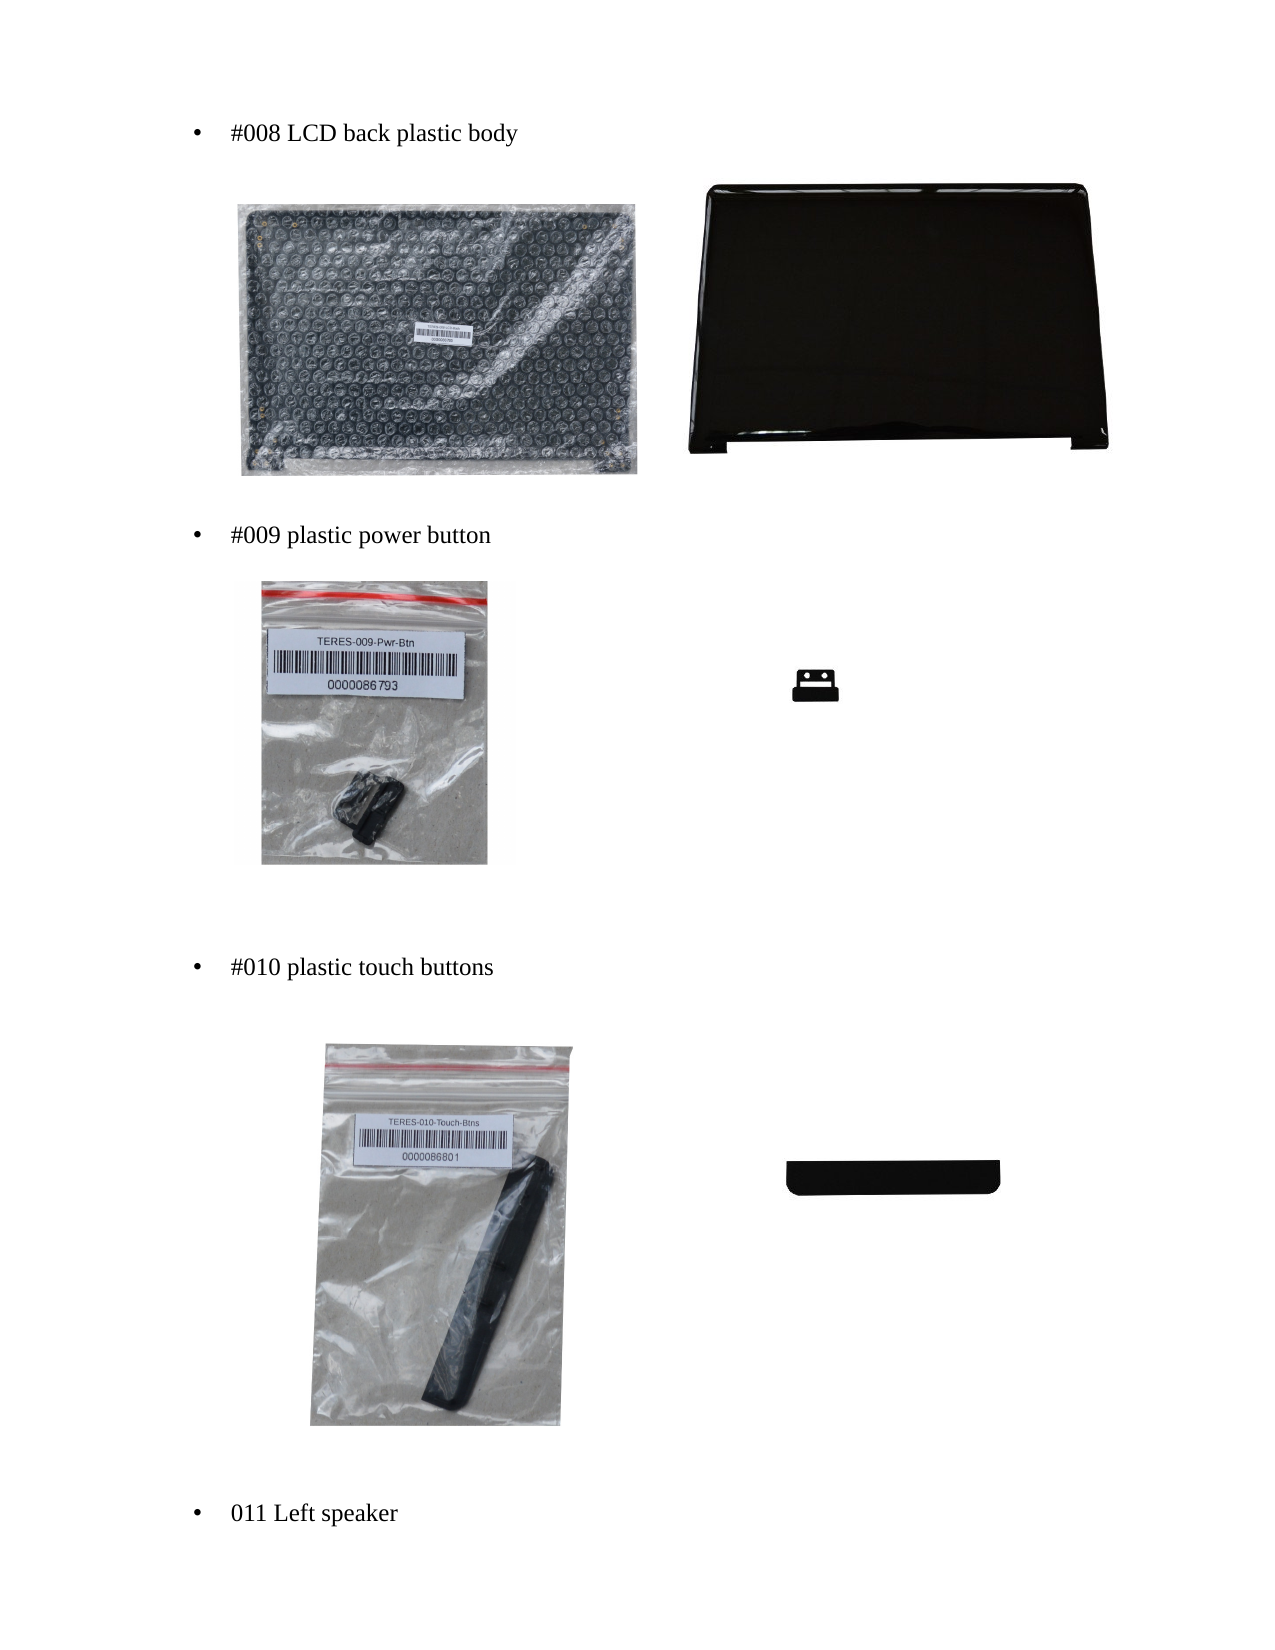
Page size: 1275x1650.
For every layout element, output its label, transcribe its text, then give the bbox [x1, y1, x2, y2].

picture [654, 938, 1132, 1416]
picture [632, 79, 1137, 868]
picture [233, 581, 516, 865]
list [1137, 118, 1157, 147]
list 011 Left speaker [193, 1498, 1157, 1527]
list [1132, 952, 1157, 981]
list #009 plastic power button [193, 521, 632, 549]
list [1137, 521, 1157, 549]
list #010 plastic touch buttons [193, 952, 654, 981]
picture [241, 1034, 642, 1435]
list #008 LCD back plastic body [193, 118, 661, 147]
picture [237, 204, 638, 476]
